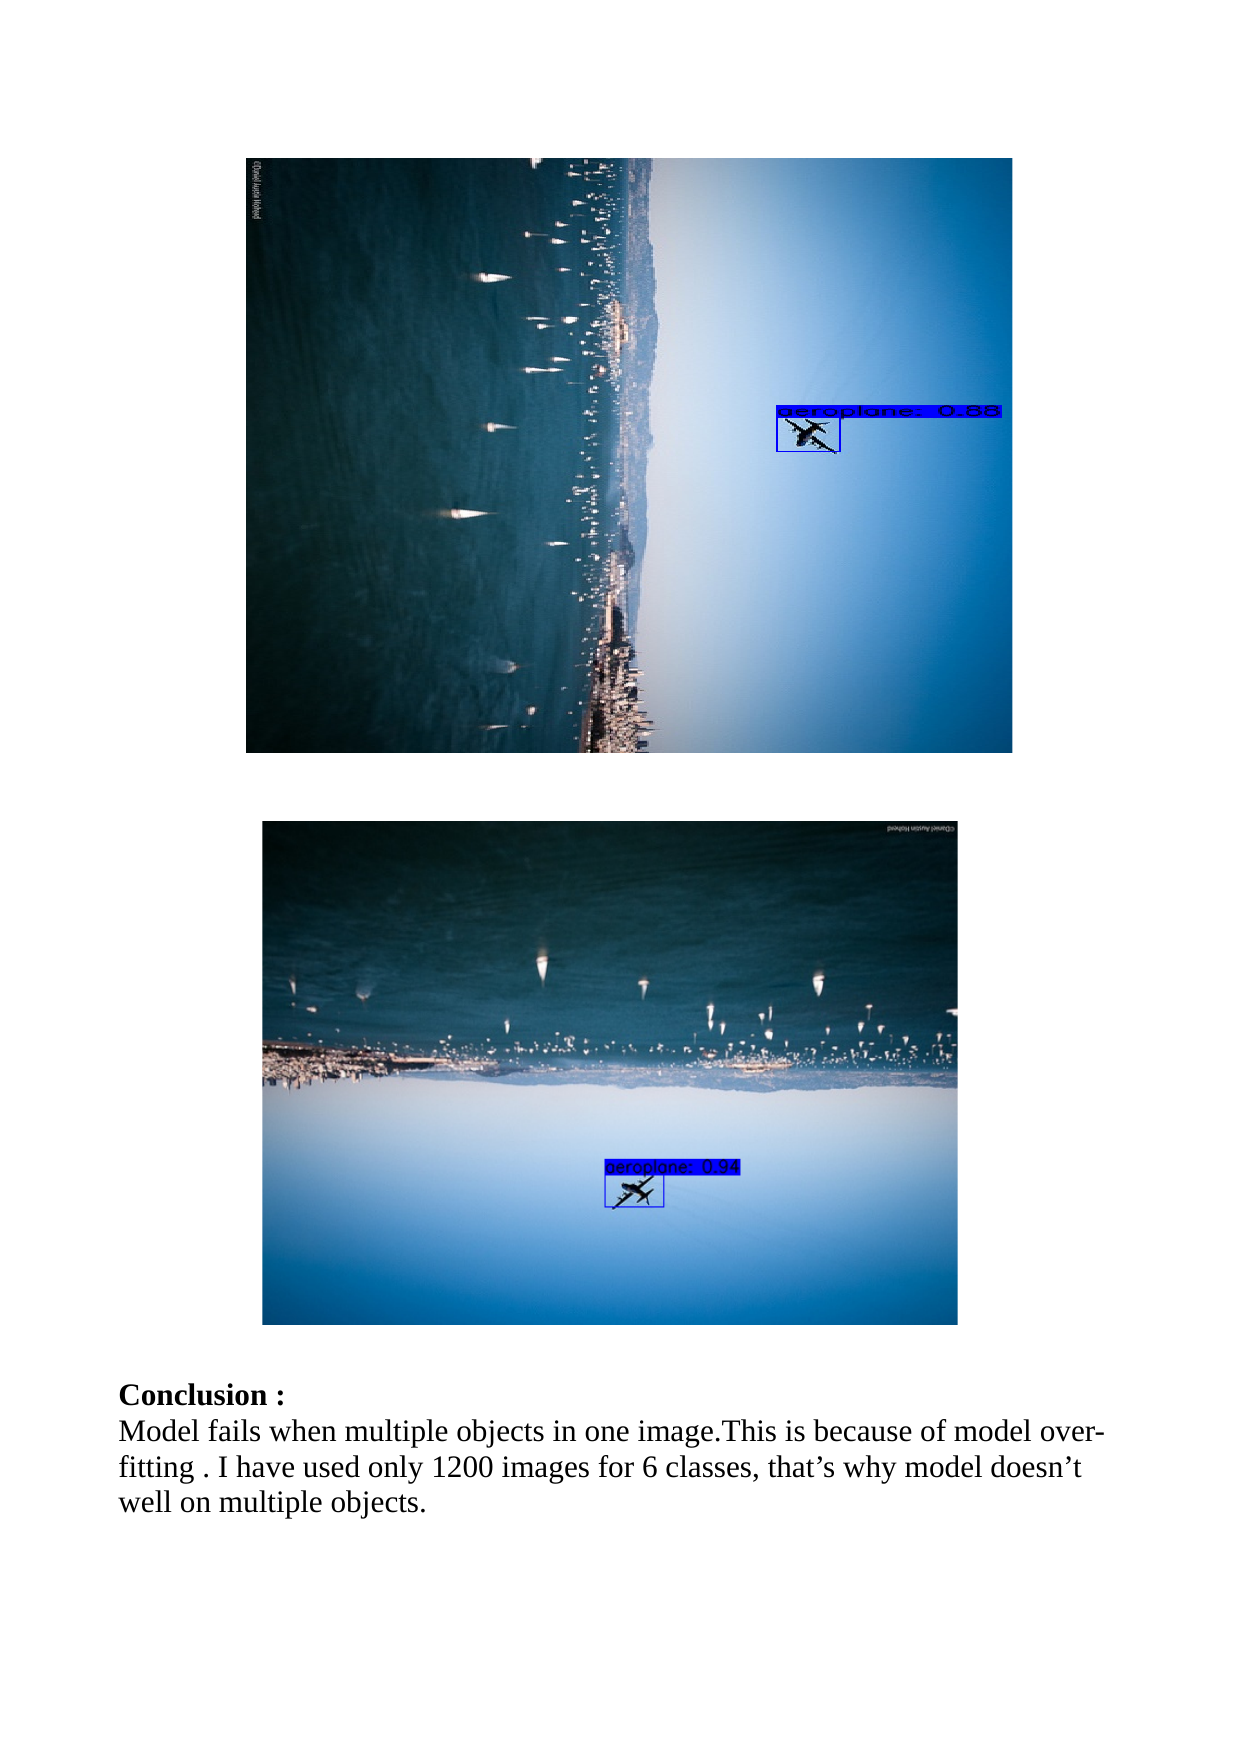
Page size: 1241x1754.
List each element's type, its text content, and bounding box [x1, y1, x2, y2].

text Model fails when multiple objects in one image.This is because of model over-fitting . I have used only 1200 images for 6 classes, that’s why model doesn’t well on multiple objects. [118, 1412, 1122, 1520]
picture [246, 158, 1013, 753]
text Conclusion : [118, 1376, 1122, 1412]
picture [262, 821, 958, 1325]
